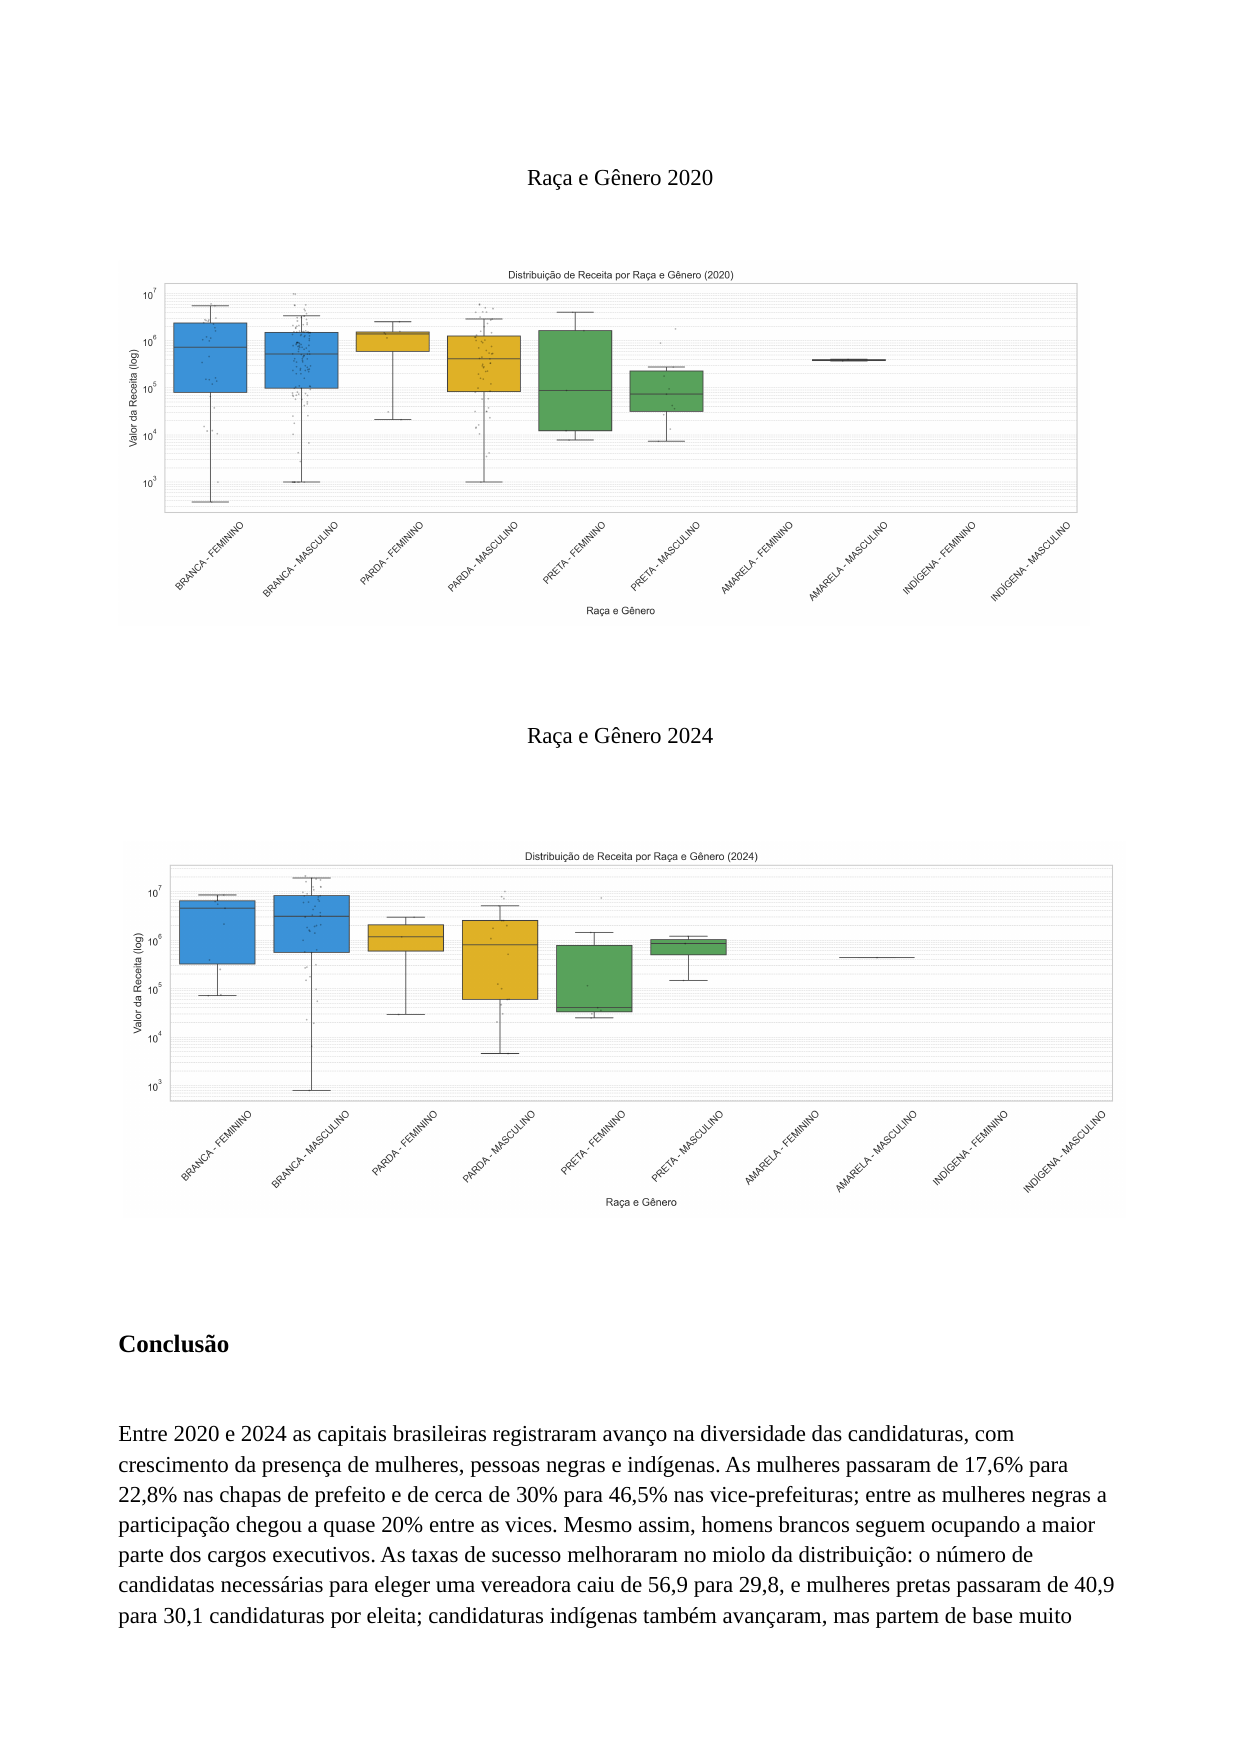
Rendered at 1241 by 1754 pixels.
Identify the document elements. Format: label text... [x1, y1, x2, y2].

picture [122, 841, 1127, 1218]
text Entre 2020 e 2024 as capitais brasileiras registraram avanço na diversidade das candidaturas, com crescimento da presença de mulheres, pessoas negras e indígenas. As mulheres passaram de 17,6% para 22,8% nas chapas de prefeito e de cerca de 30% para 46,5% nas vice-prefeituras; entre as mulheres negras a participação chegou a quase 20% entre as vices. Mesmo assim, homens brancos seguem ocupando a maior parte dos cargos executivos. As taxas de sucesso melhoraram no miolo da distribuição: o número de candidatas necessárias para eleger uma vereadora caiu de 56,9 para 29,8, e mulheres pretas passaram de 40,9 para 30,1 candidaturas por eleita; candidaturas indígenas também avançaram, mas partem de base muito [118, 1421, 1122, 1628]
text Raça e Gênero 2024 [118, 722, 1122, 748]
picture [118, 260, 1091, 626]
text Raça e Gênero 2020 [118, 164, 1122, 190]
text Conclusão [118, 1329, 1122, 1358]
